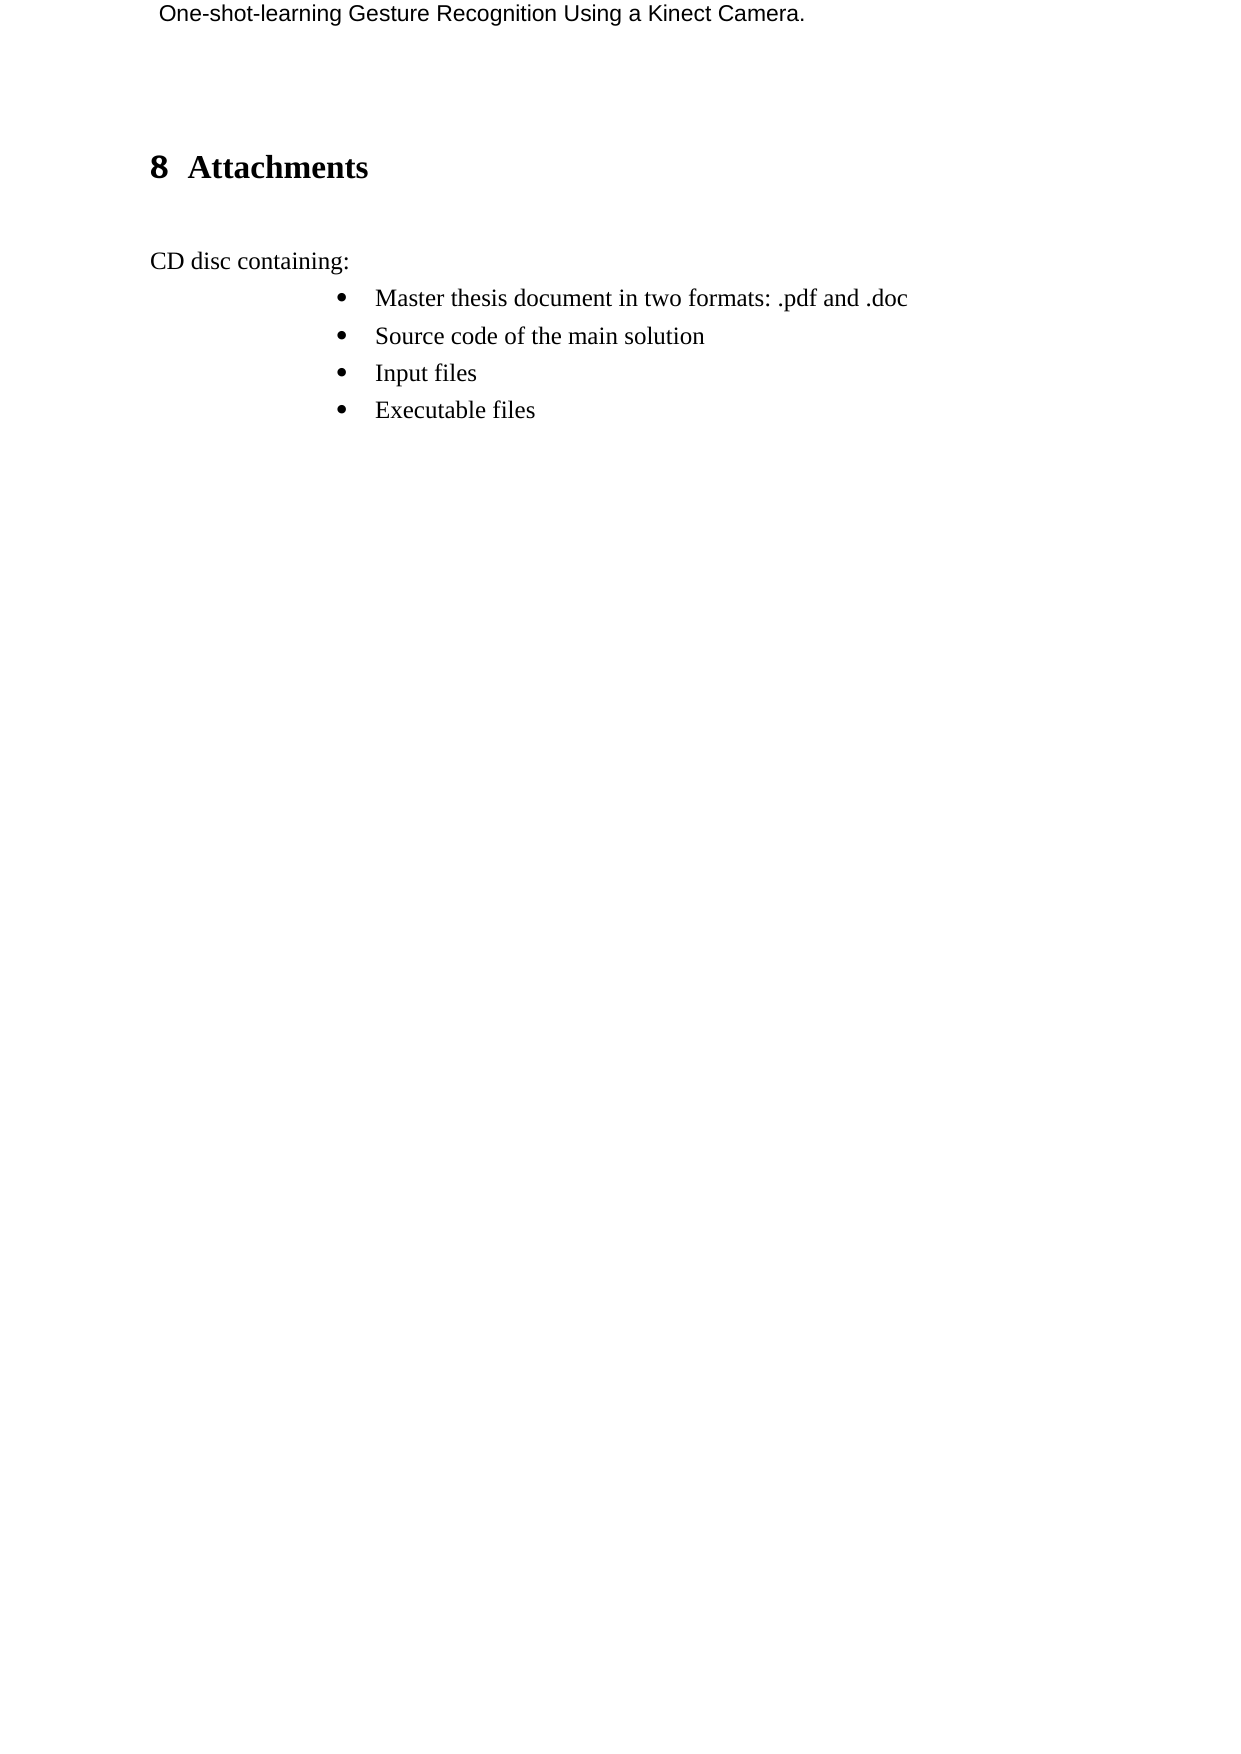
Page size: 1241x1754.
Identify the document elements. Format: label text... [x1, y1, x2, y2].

text CD disc containing: [150, 246, 1093, 275]
list Source code of the main solution [337, 321, 1093, 349]
list Executable files [337, 395, 1093, 424]
list Master thesis document in two formats: .pdf and .doc [337, 283, 1093, 312]
list Attachments [150, 148, 1093, 187]
list Input files [337, 358, 1093, 387]
